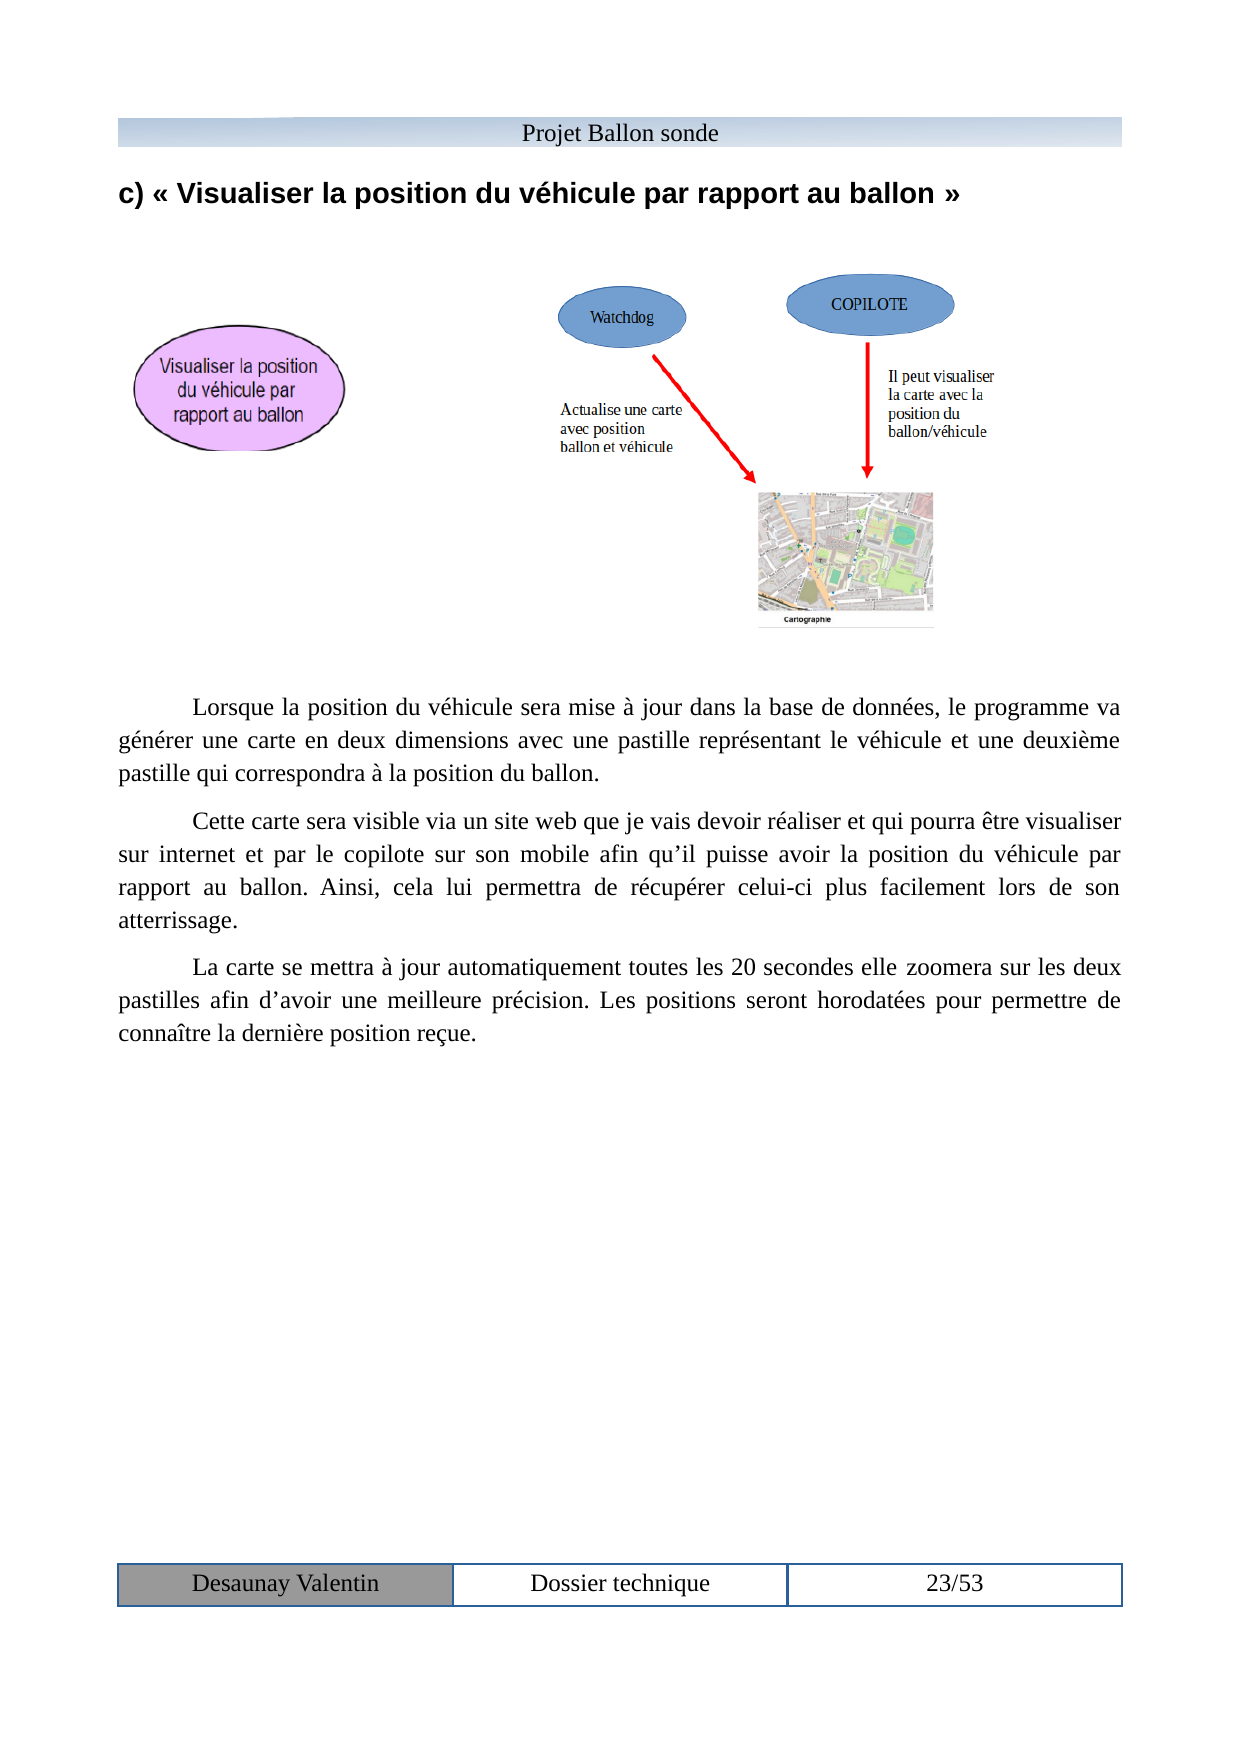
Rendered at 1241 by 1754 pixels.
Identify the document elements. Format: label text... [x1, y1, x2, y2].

text La carte se mettra à jour automatiquement toutes les 20 secondes elle zoomera sur les deux pastilles afin d’avoir une meilleure précision. Les positions seront horodatées pour permettre de connaître la dernière position reçue. [118, 952, 1122, 1047]
subtitle c) « Visualiser la position du véhicule par rapport au ballon » [118, 176, 1122, 210]
text Lorsque la position du véhicule sera mise à jour dans la base de données, le programme va générer une carte en deux dimensions avec une pastille représentant le véhicule et une deuxième pastille qui correspondra à la position du ballon. [118, 692, 1122, 787]
text Cette carte sera visible via un site web que je vais devoir réaliser et qui pourra être visualiser sur internet et par le copilote sur son mobile afin qu’il puisse avoir la position du véhicule par rapport au ballon. Ainsi, cela lui permettra de récupérer celui-ci plus facilement lors de son atterrissage. [118, 806, 1122, 934]
picture [527, 256, 1011, 657]
picture [118, 311, 347, 451]
